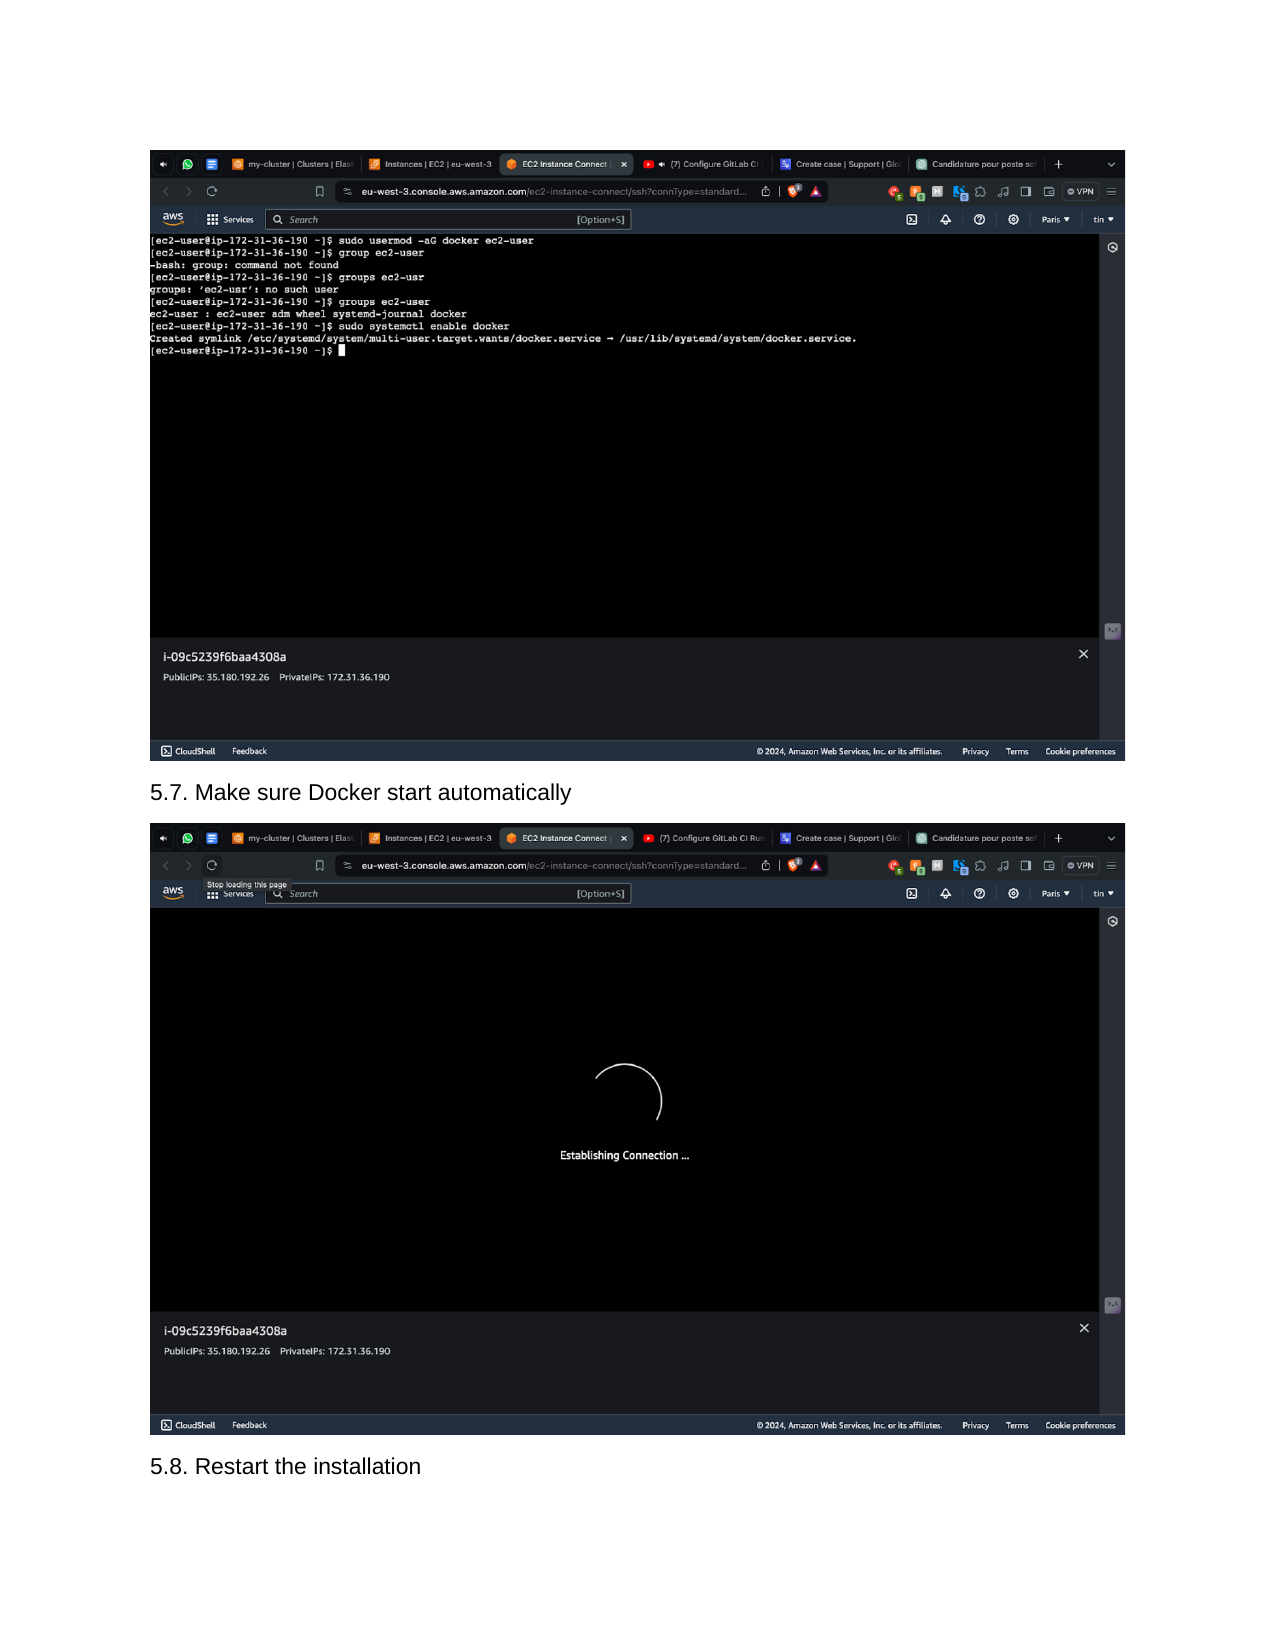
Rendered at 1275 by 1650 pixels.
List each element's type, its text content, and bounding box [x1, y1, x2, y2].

text 5.8. Restart the installation [150, 1453, 1125, 1479]
text 5.7. Make sure Docker start automatically [150, 779, 1125, 806]
